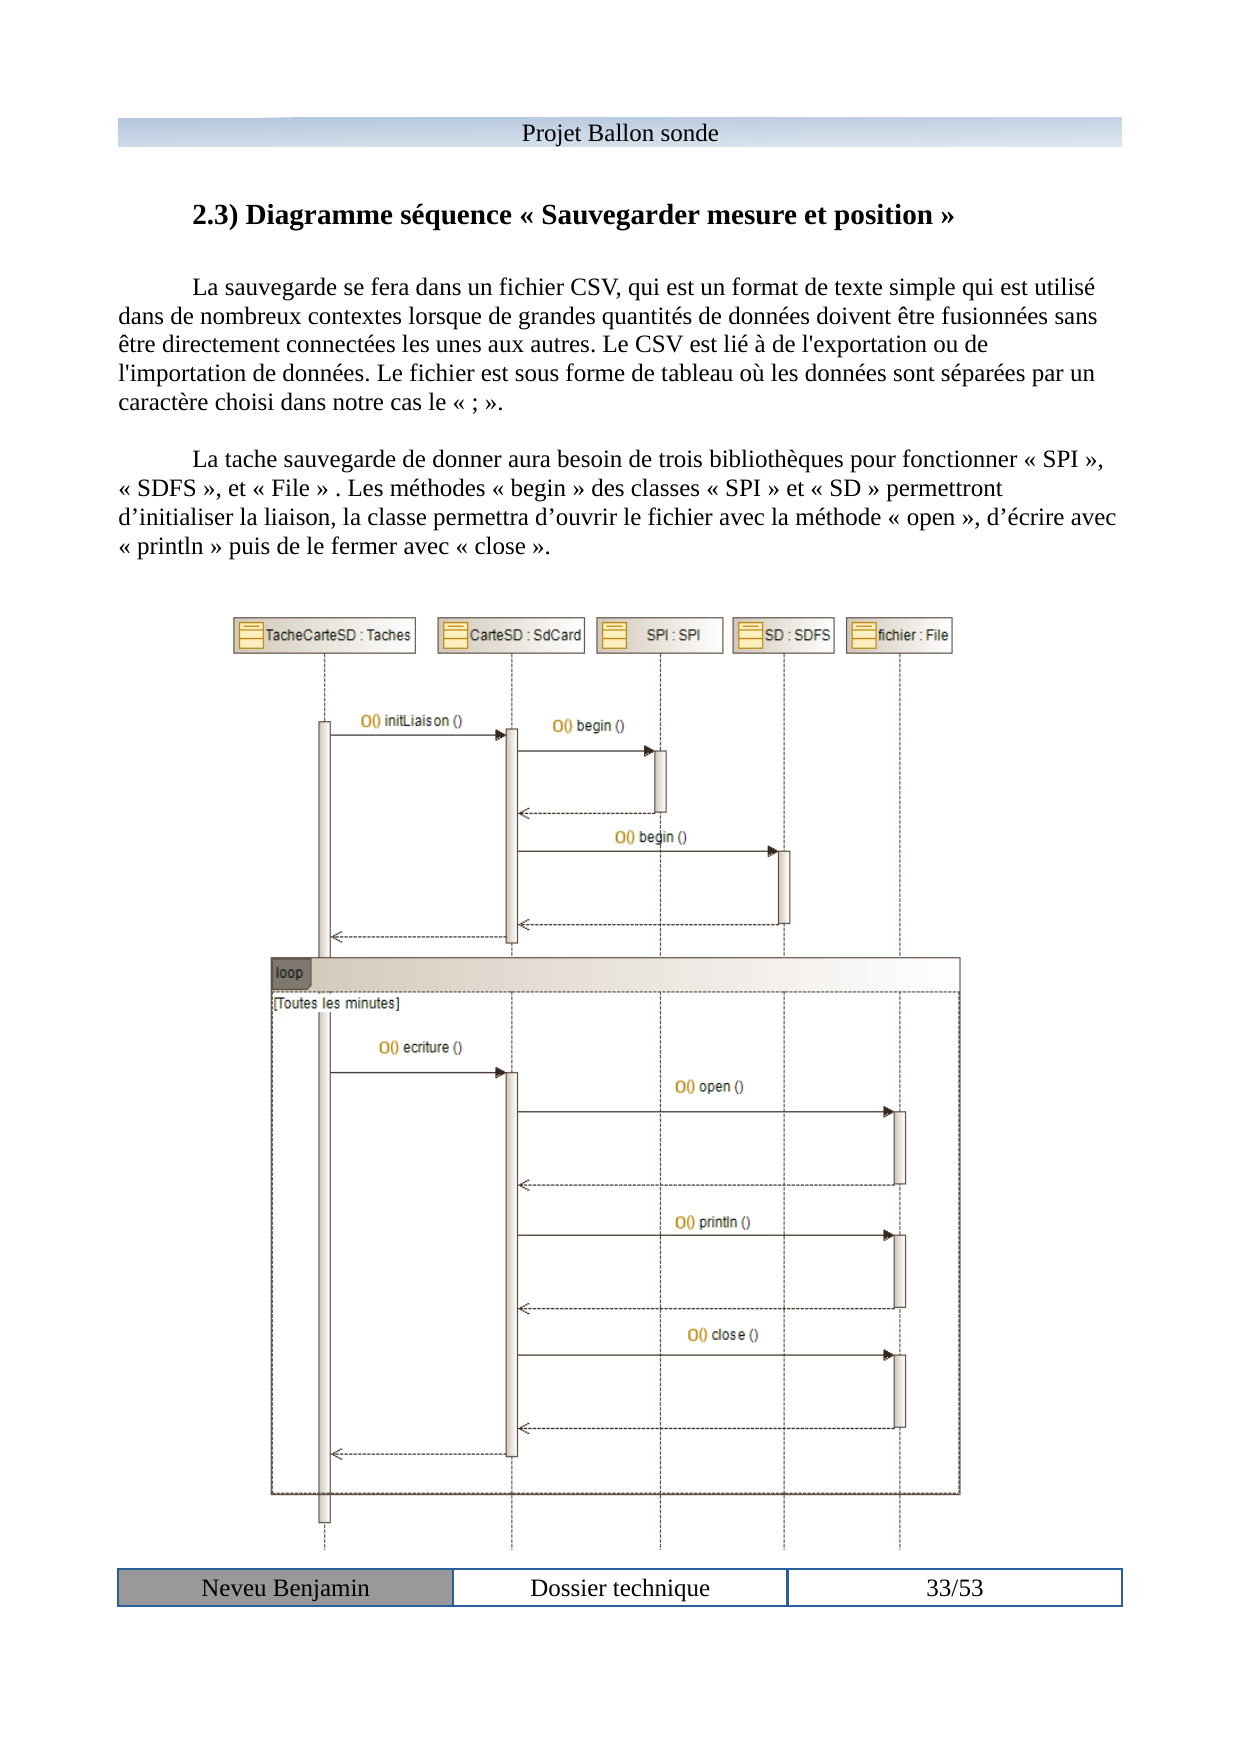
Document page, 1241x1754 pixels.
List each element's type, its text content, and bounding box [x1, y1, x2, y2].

text La tache sauvegarde de donner aura besoin de trois bibliothèques pour fonctionner « SPI », « SDFS », et « File » . Les méthodes « begin » des classes « SPI » et « SD » permettront d’initialiser la liaison, la classe permettra d’ouvrir le fichier avec la méthode « open », d’écrire avec « println » puis de le fermer avec « close ». [118, 444, 1122, 559]
subtitle 2.3) Diagramme séquence « Sauvegarder mesure et position » [118, 197, 1122, 231]
text La sauvegarde se fera dans un fichier CSV, qui est un format de texte simple qui est utilisé dans de nombreux contextes lorsque de grandes quantités de données doivent être fusionnées sans être directement connectées les unes aux autres. Le CSV est lié à de l'exportation ou de l'importation de données. Le fichier est sous forme de tableau où les données sont séparées par un caractère choisi dans notre cas le « ; ». [118, 272, 1122, 416]
picture [222, 605, 972, 1550]
